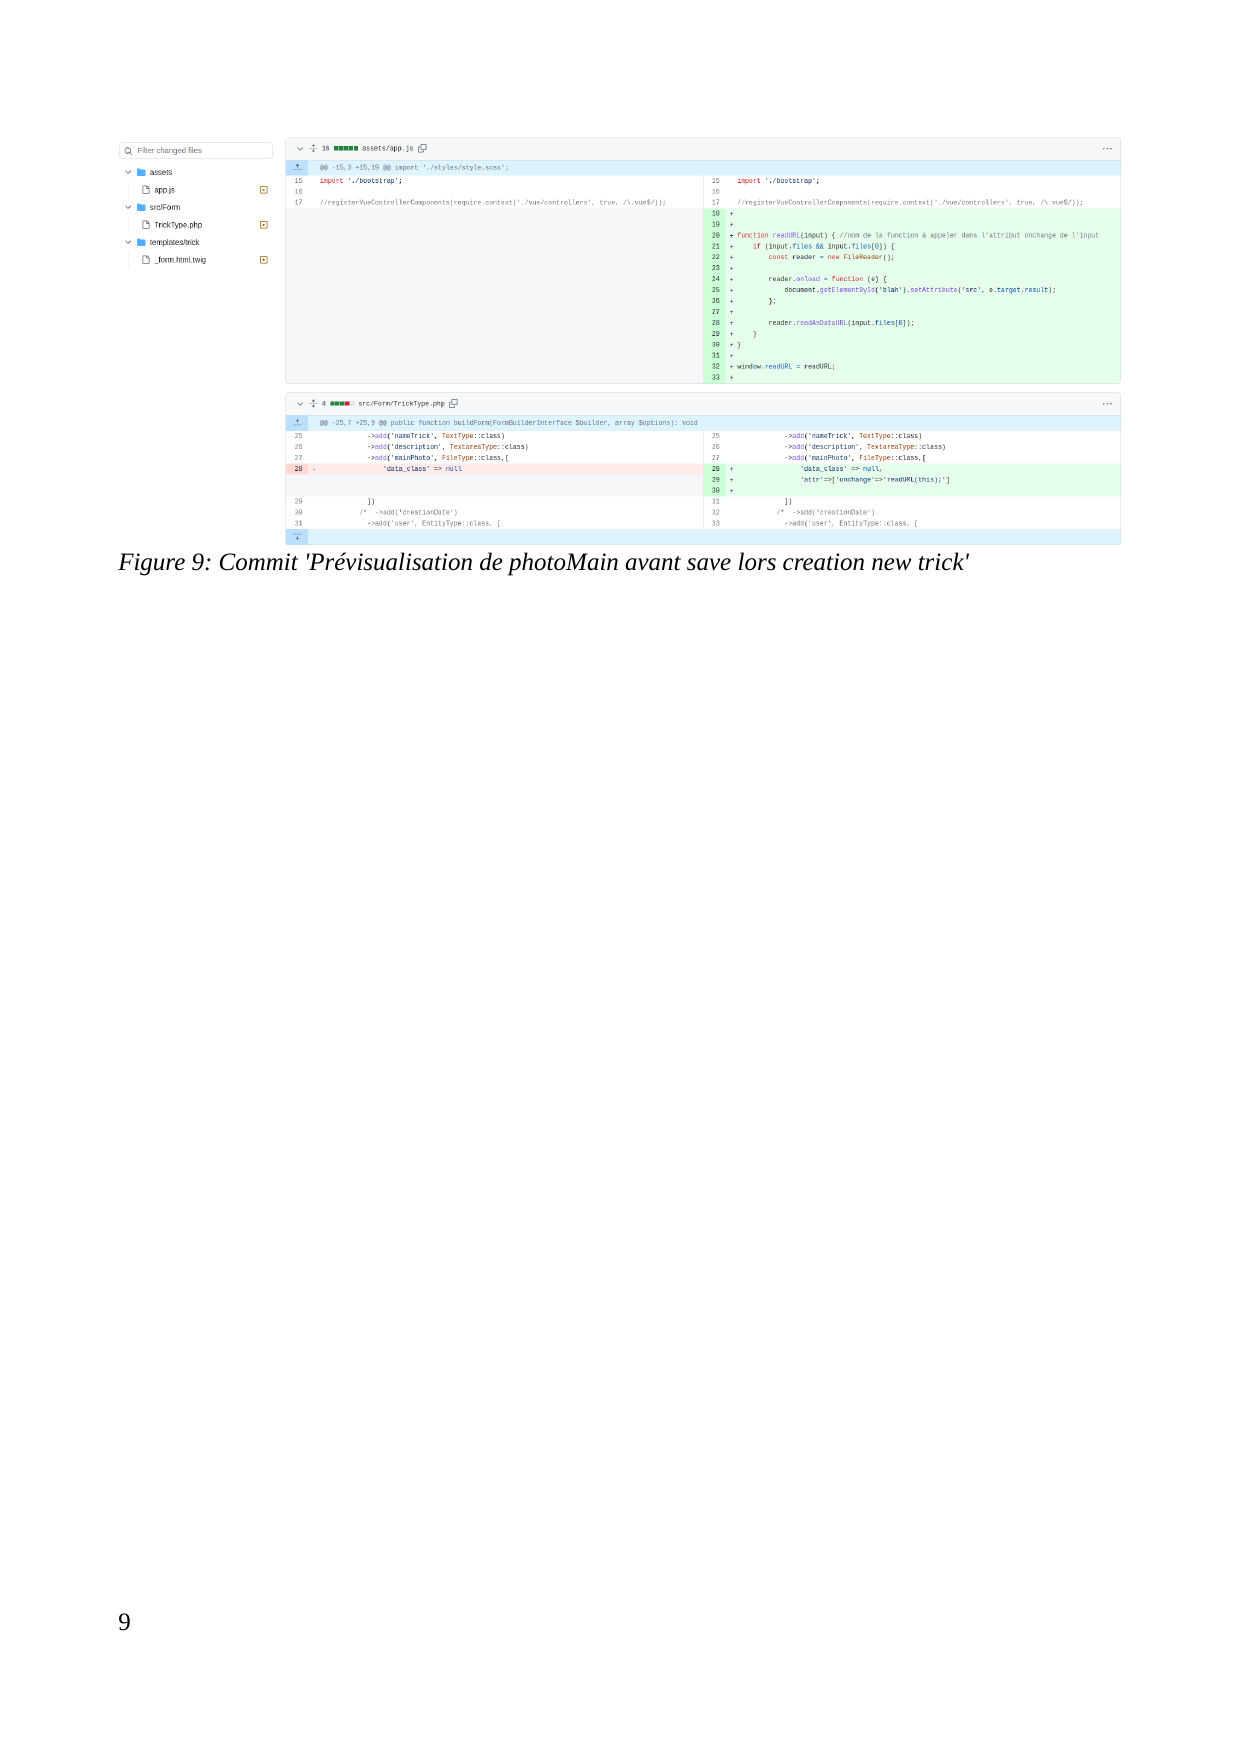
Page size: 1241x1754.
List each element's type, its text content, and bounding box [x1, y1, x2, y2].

picture [118, 130, 1123, 547]
text Figure 9: Commit 'Prévisualisation de photoMain avant save lors creation new trick' [118, 547, 1122, 576]
